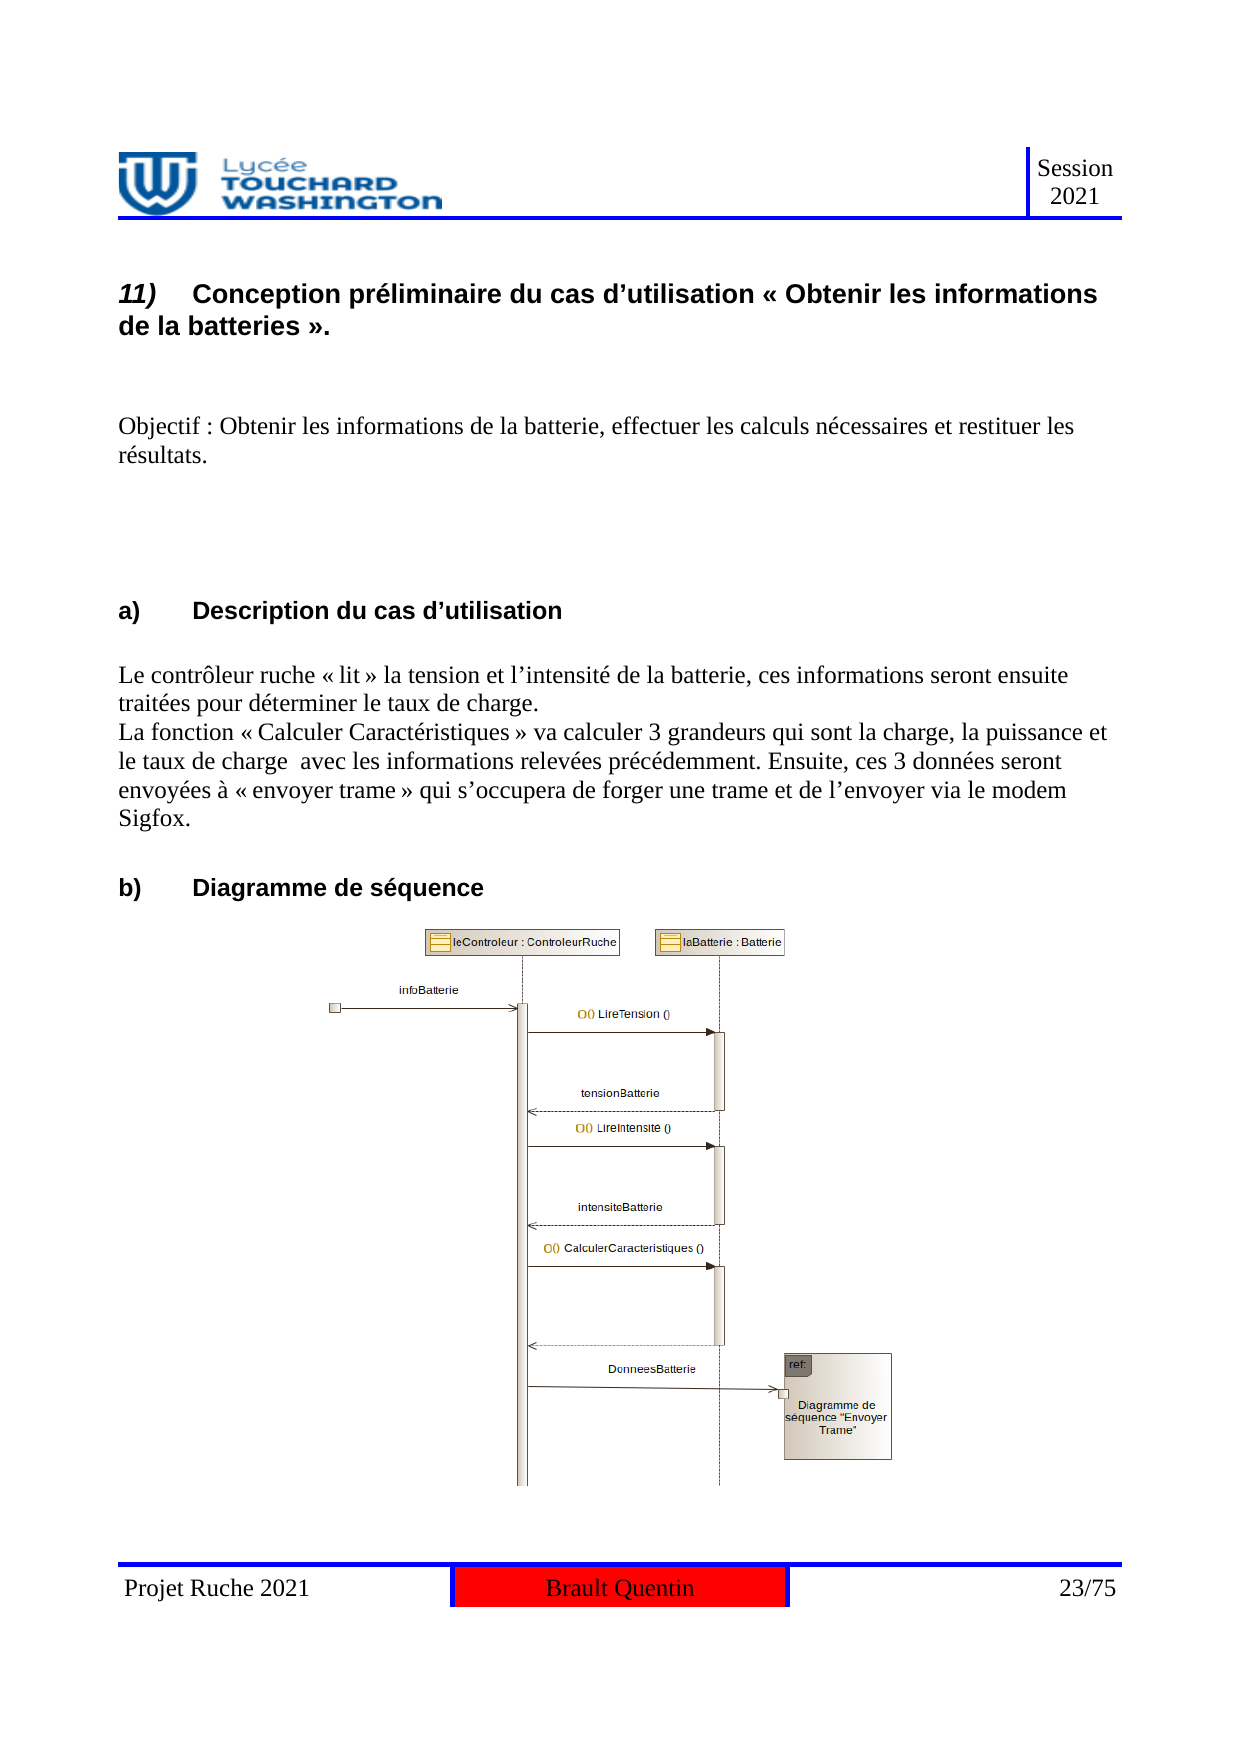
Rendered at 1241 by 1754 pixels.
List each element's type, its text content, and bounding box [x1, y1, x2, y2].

subtitle Diagramme de séquence [118, 873, 1122, 902]
text Le contrôleur ruche « lit » la tension et l’intensité de la batterie, ces informations seront ensuite traitées pour déterminer le taux de charge. La fonction « Calculer Caractéristiques » va calculer 3 grandeurs qui sont la charge, la puissance et le taux de charge avec les informations relevées précédemment. Ensuite, ces 3 données seront envoyées à « envoyer trame » qui s’occupera de forger une trame et de l’envoyer via le modem Sigfox. [118, 660, 1122, 832]
subtitle Conception préliminaire du cas d’utilisation « Obtenir les informations de la batteries ». [118, 278, 1122, 341]
picture [319, 921, 901, 1486]
text Objectif : Obtenir les informations de la batterie, effectuer les calculs nécessaires et restituer les résultats. [118, 411, 1122, 468]
picture [118, 152, 442, 216]
subtitle Description du cas d’utilisation [118, 596, 1122, 625]
